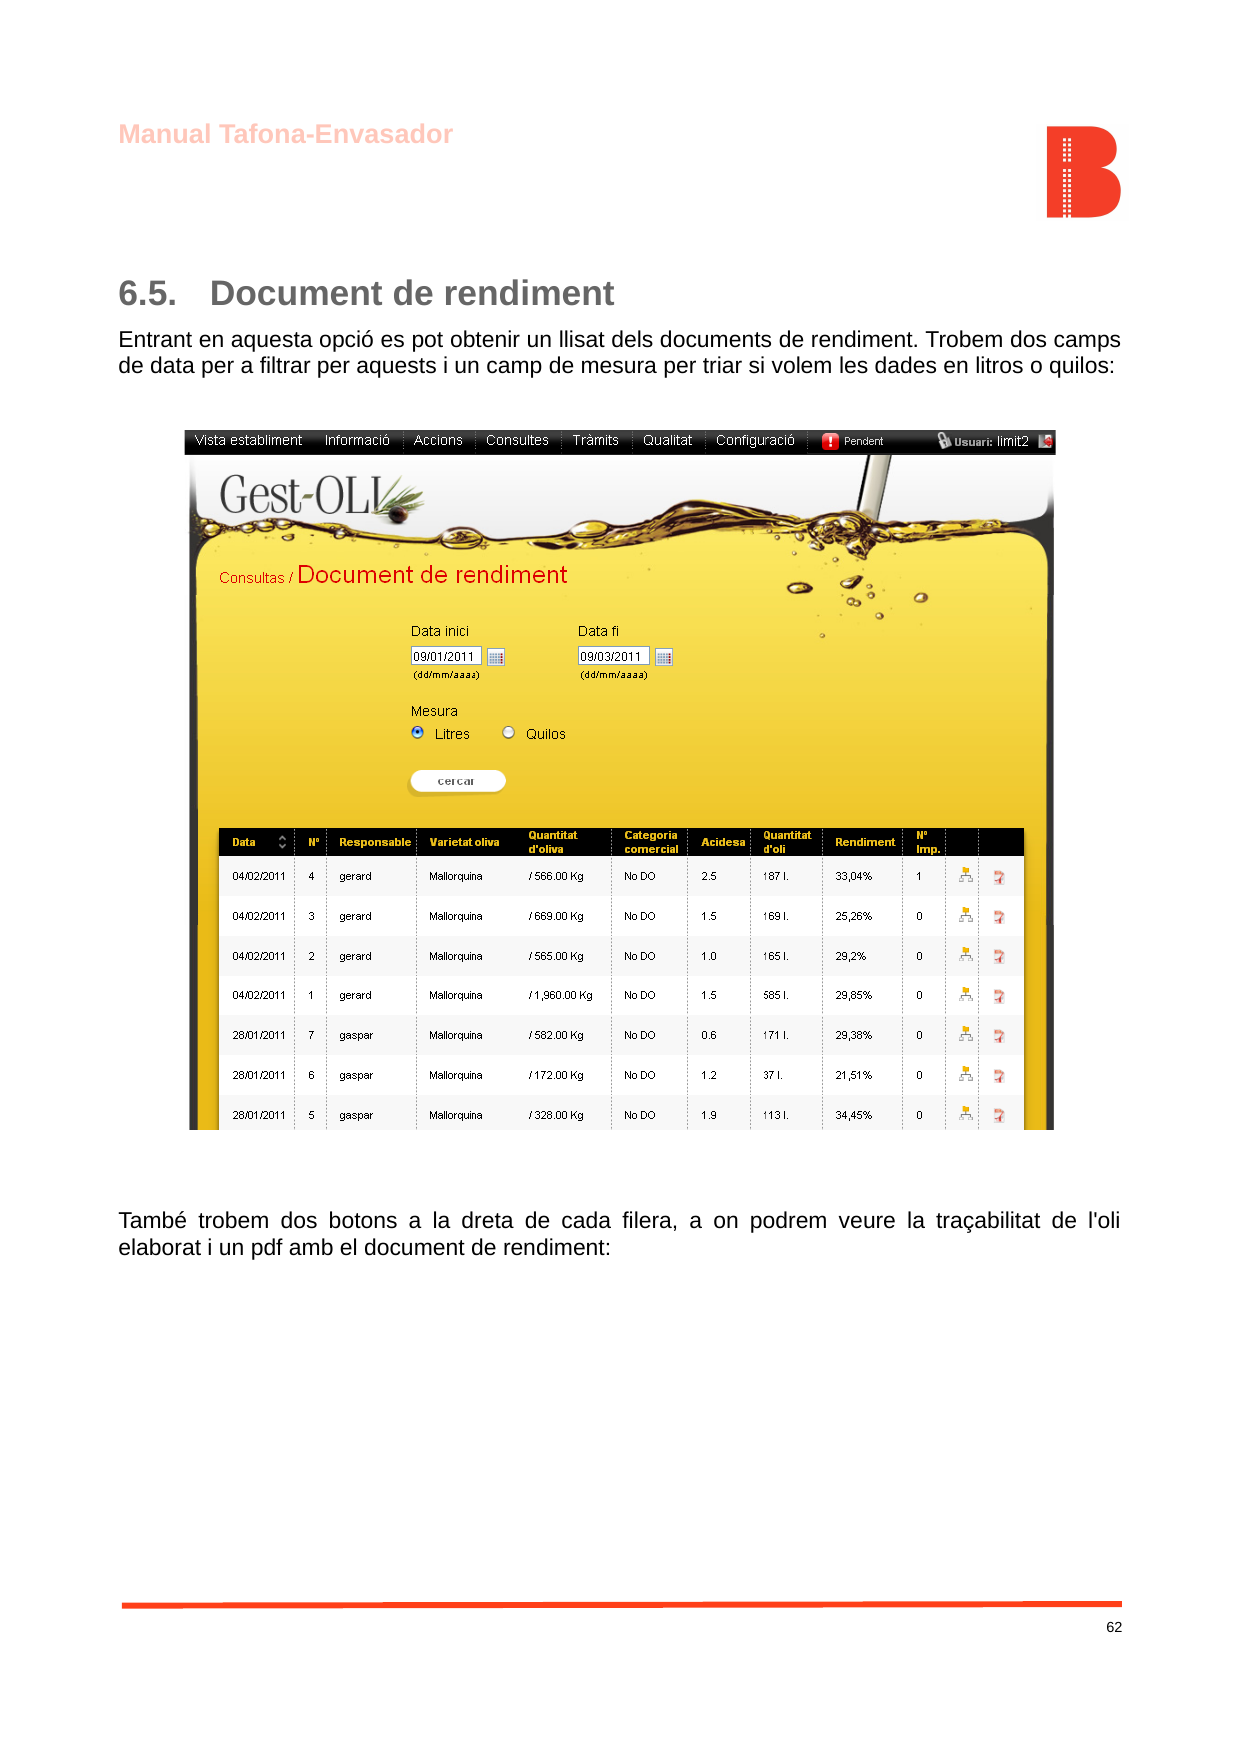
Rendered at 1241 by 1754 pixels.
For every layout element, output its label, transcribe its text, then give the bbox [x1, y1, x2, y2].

subtitle Document de rendiment [118, 273, 1122, 313]
text També trobem dos botons a la dreta de cada filera, a on podrem veure la traçabilitat de l'oli elaborat i un pdf amb el document de rendiment: [118, 1207, 1122, 1260]
text Entrant en aquesta opció es pot obtenir un llisat dels documents de rendiment. Trobem dos camps de data per a filtrar per aquests i un camp de mesura per triar si volem les dades en litros o quilos: [118, 326, 1122, 378]
picture [1036, 124, 1130, 221]
picture [184, 430, 1056, 1130]
